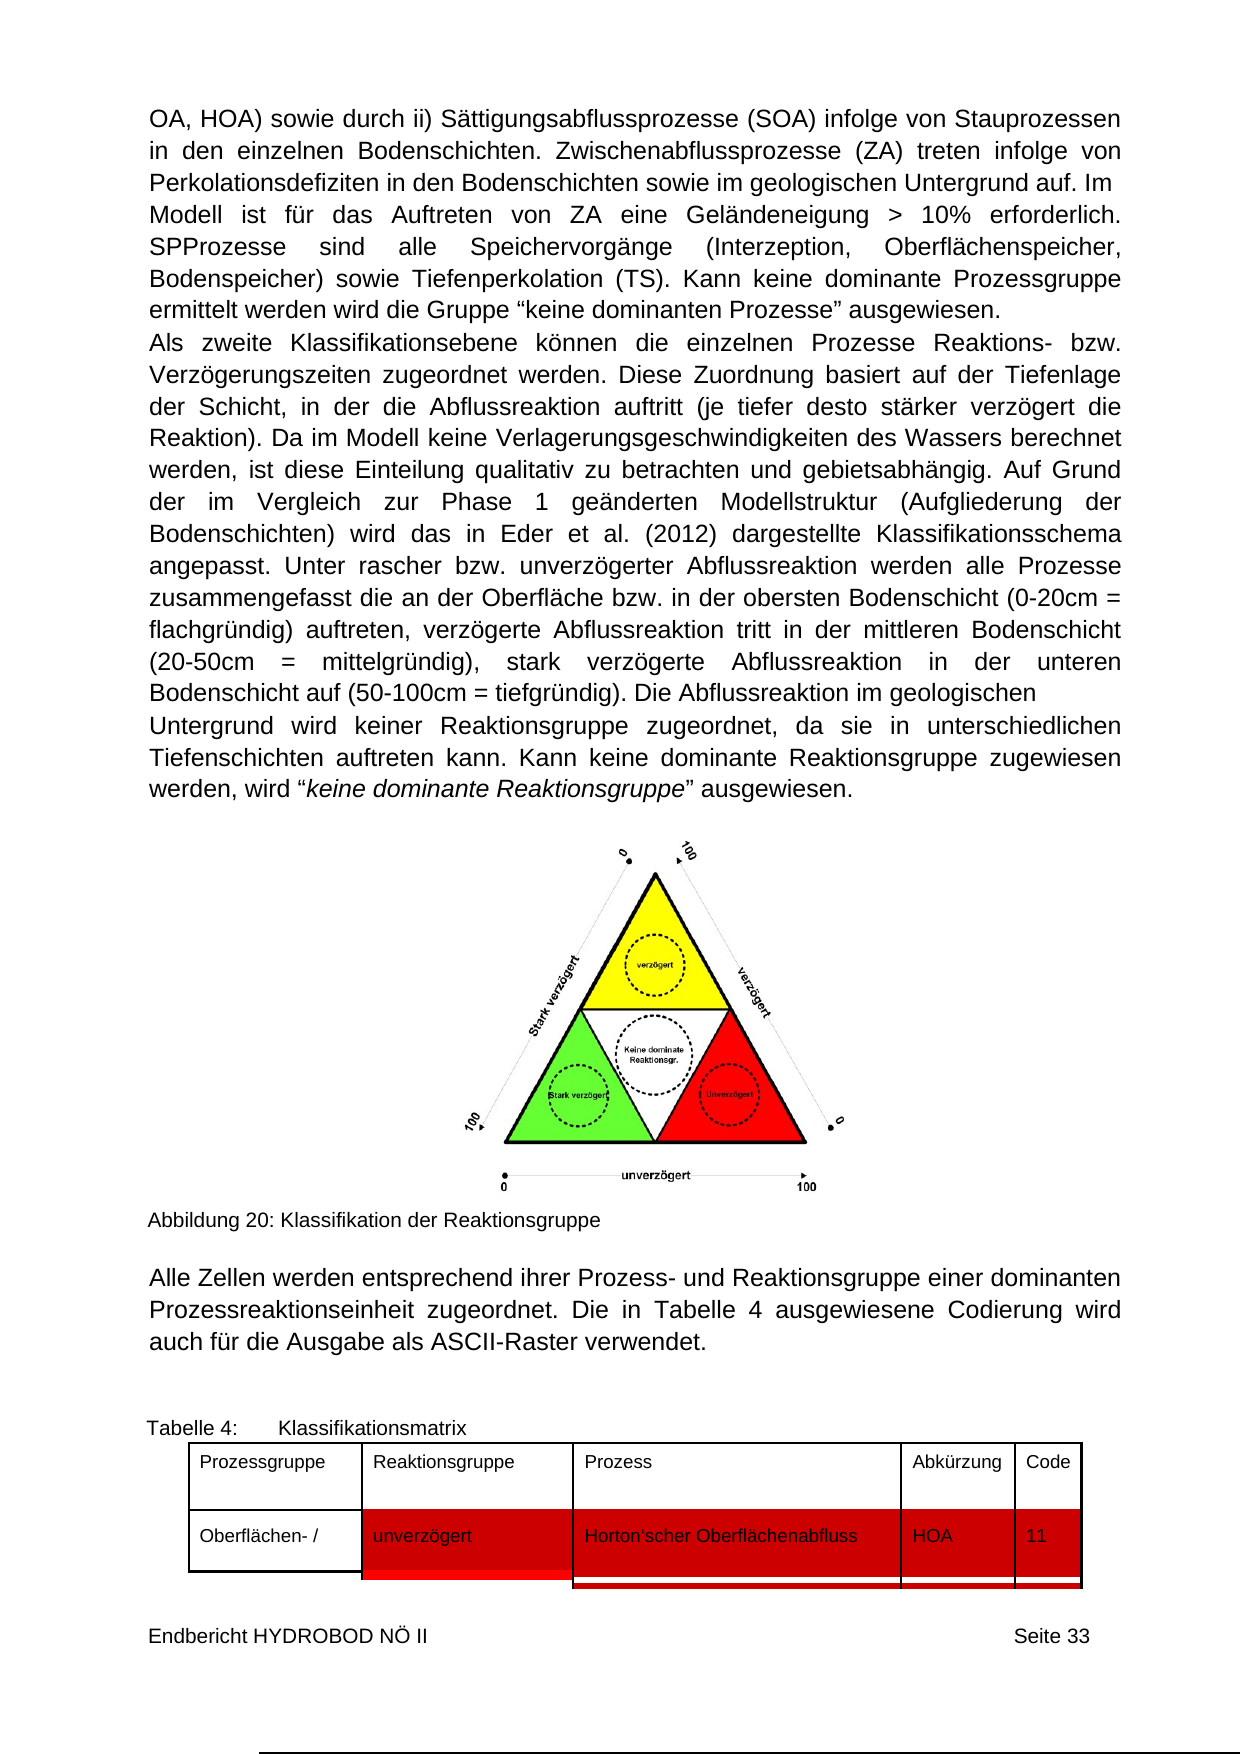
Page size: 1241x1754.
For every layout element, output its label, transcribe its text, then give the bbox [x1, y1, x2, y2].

text Untergrund wird keiner Reaktionsgruppe zugeordnet, da sie in unterschiedlichen Tiefenschichten auftreten kann. Kann keine dominante Reaktionsgruppe zugewiesen werden, wird “keine dominante Reaktionsgruppe” ausgewiesen. [149, 711, 1123, 803]
table_header Abkürzung [902, 1444, 1014, 1509]
table_header Prozessgruppe [190, 1444, 361, 1509]
table_cell Horton‘scher Oberflächenabfluss [574, 1518, 900, 1570]
text Modell ist für das Auftreten von ZA eine Geländeneigung > 10% erforderlich. SPProzesse sind alle Speichervorgänge (Interzeption, Oberflächenspeicher, Bodenspeicher) sowie Tiefenperkolation (TS). Kann keine dominante Prozessgruppe ermittelt werden wird die Gruppe “keine dominanten Prozesse” ausgewiesen. [149, 200, 1123, 324]
table_cell 11 [1016, 1518, 1080, 1570]
text Als zweite Klassifikationsebene können die einzelnen Prozesse Reaktions- bzw. Verzögerungszeiten zugeordnet werden. Diese Zuordnung basiert auf der Tiefenlage der Schicht, in der die Abflussreaktion auftritt (je tiefer desto stärker verzögert die Reaktion). Da im Modell keine Verlagerungsgeschwindigkeiten des Wassers berechnet werden, ist diese Einteilung qualitativ zu betrachten und gebietsabhängig. Auf Grund der im Vergleich zur Phase 1 geänderten Modellstruktur (Aufgliederung der Bodenschichten) wird das in Eder et al. (2012) dargestellte Klassifikationsschema angepasst. Unter rascher bzw. unverzögerter Abflussreaktion werden alle Prozesse zusammengefasst die an der Oberfläche bzw. in der obersten Bodenschicht (0-20cm = flachgründig) auftreten, verzögerte Abflussreaktion tritt in der mittleren Bodenschicht (20-50cm = mittelgründig), stark verzögerte Abflussreaktion in der unteren Bodenschicht auf (50-100cm = tiefgründig). Die Abflussreaktion im geologischen [149, 328, 1123, 707]
text Alle Zellen werden entsprechend ihrer Prozess- und Reaktionsgruppe einer dominanten Prozessreaktionseinheit zugeordnet. Die in Tabelle 4 ausgewiesene Codierung wird auch für die Ausgabe als ASCII-Raster verwendet. [149, 1263, 1123, 1356]
table_cell Oberflächen- / [190, 1511, 361, 1570]
text Tabelle 4: Klassifikationsmatrix [146, 1416, 1137, 1440]
table_header Code [1016, 1444, 1080, 1509]
table_cell unverzögert [363, 1518, 572, 1570]
text Abbildung 20: Klassifikation der Reaktionsgruppe [147, 1208, 1123, 1232]
table_header Prozess [574, 1444, 900, 1509]
table_header Reaktionsgruppe [363, 1444, 572, 1509]
text OA, HOA) sowie durch ii) Sättigungsabflussprozesse (SOA) infolge von Stauprozessen in den einzelnen Bodenschichten. Zwischenabflussprozesse (ZA) treten infolge von Perkolationsdefiziten in den Bodenschichten sowie im geologischen Untergrund auf. Im [149, 104, 1123, 196]
table_cell HOA [902, 1518, 1014, 1570]
